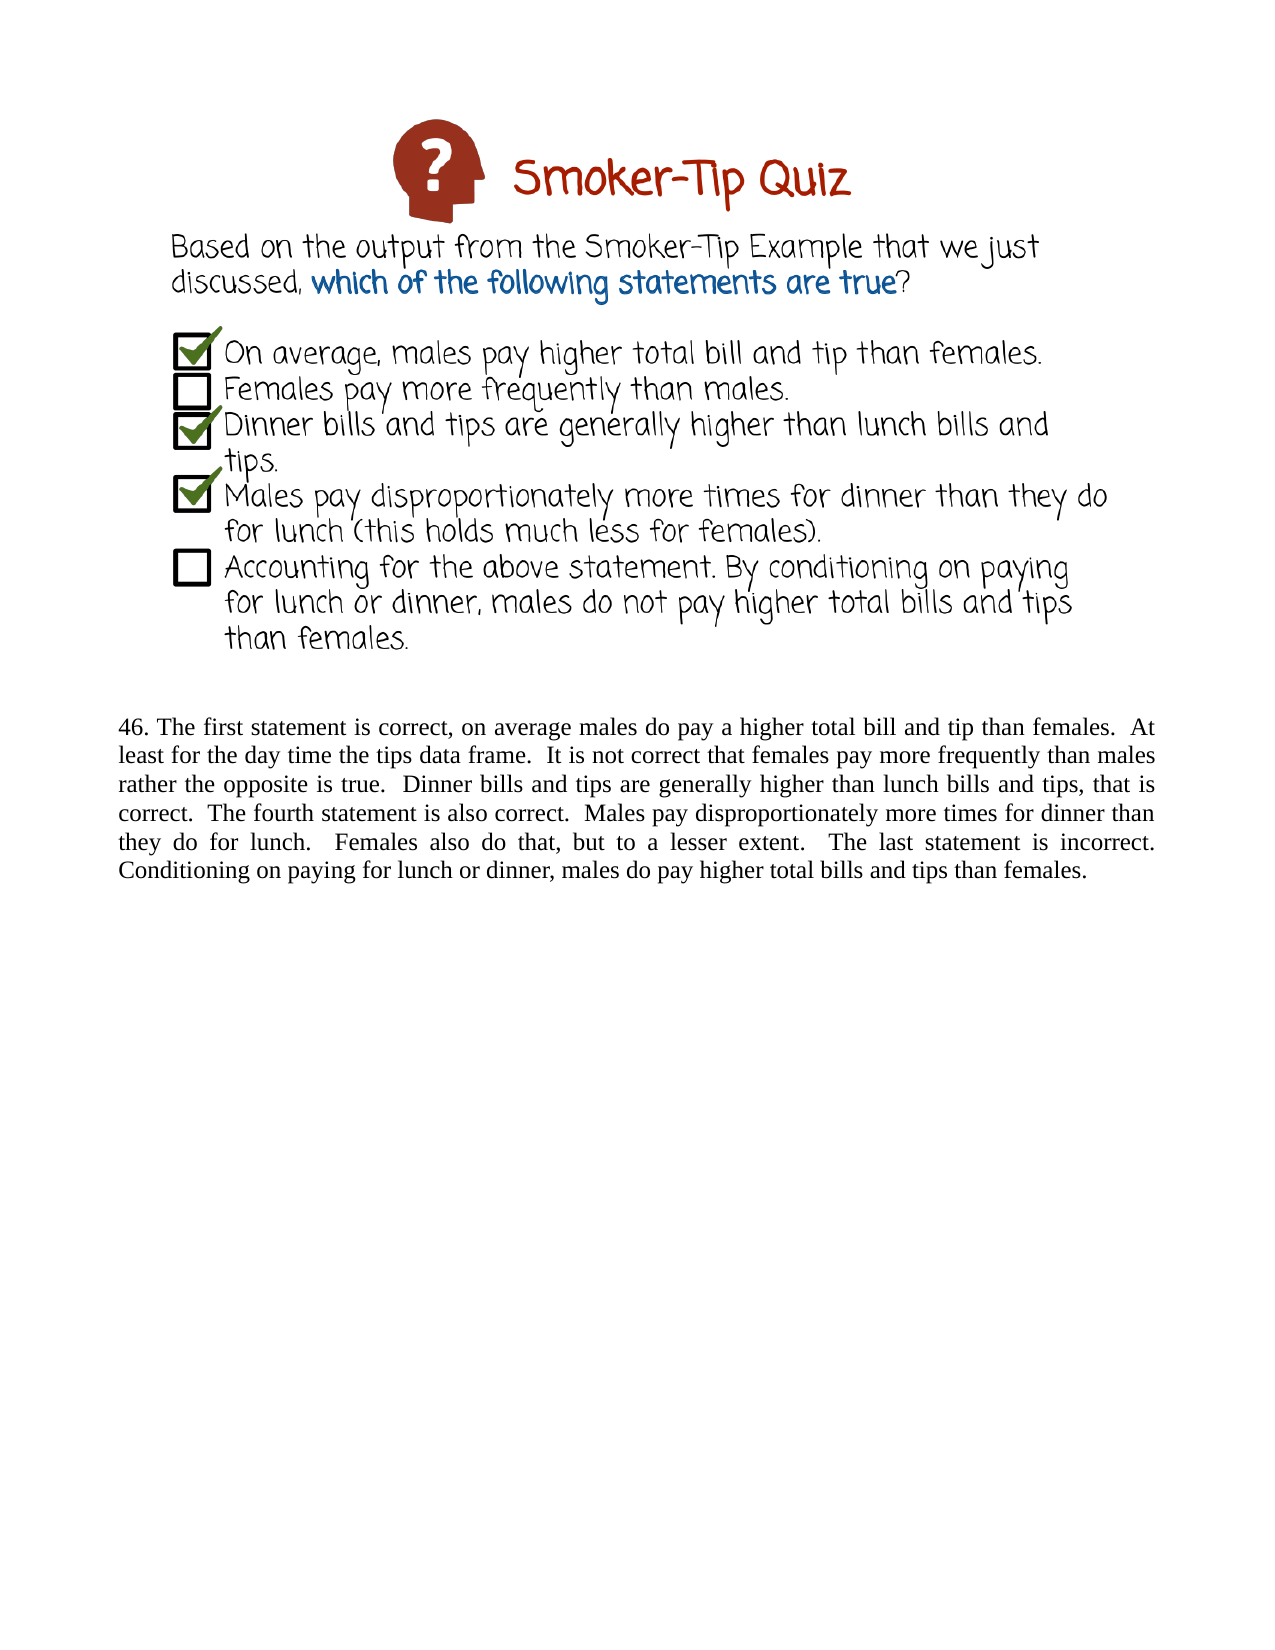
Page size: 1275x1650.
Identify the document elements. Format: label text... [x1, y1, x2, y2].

text 46. The first statement is correct, on average males do pay a higher total bill and tip than females. At least for the day time the tips data frame. It is not correct that females pay more frequently than males rather the opposite is true. Dinner bills and tips are generally higher than lunch bills and tips, that is correct. The fourth statement is also correct. Males pay disproportionately more times for dinner than they do for lunch. Females also do that, but to a lesser extent. The last statement is incorrect. Conditioning on paying for lunch or dinner, males do pay higher total bills and tips than females. [118, 712, 1157, 884]
picture [118, 118, 1157, 655]
